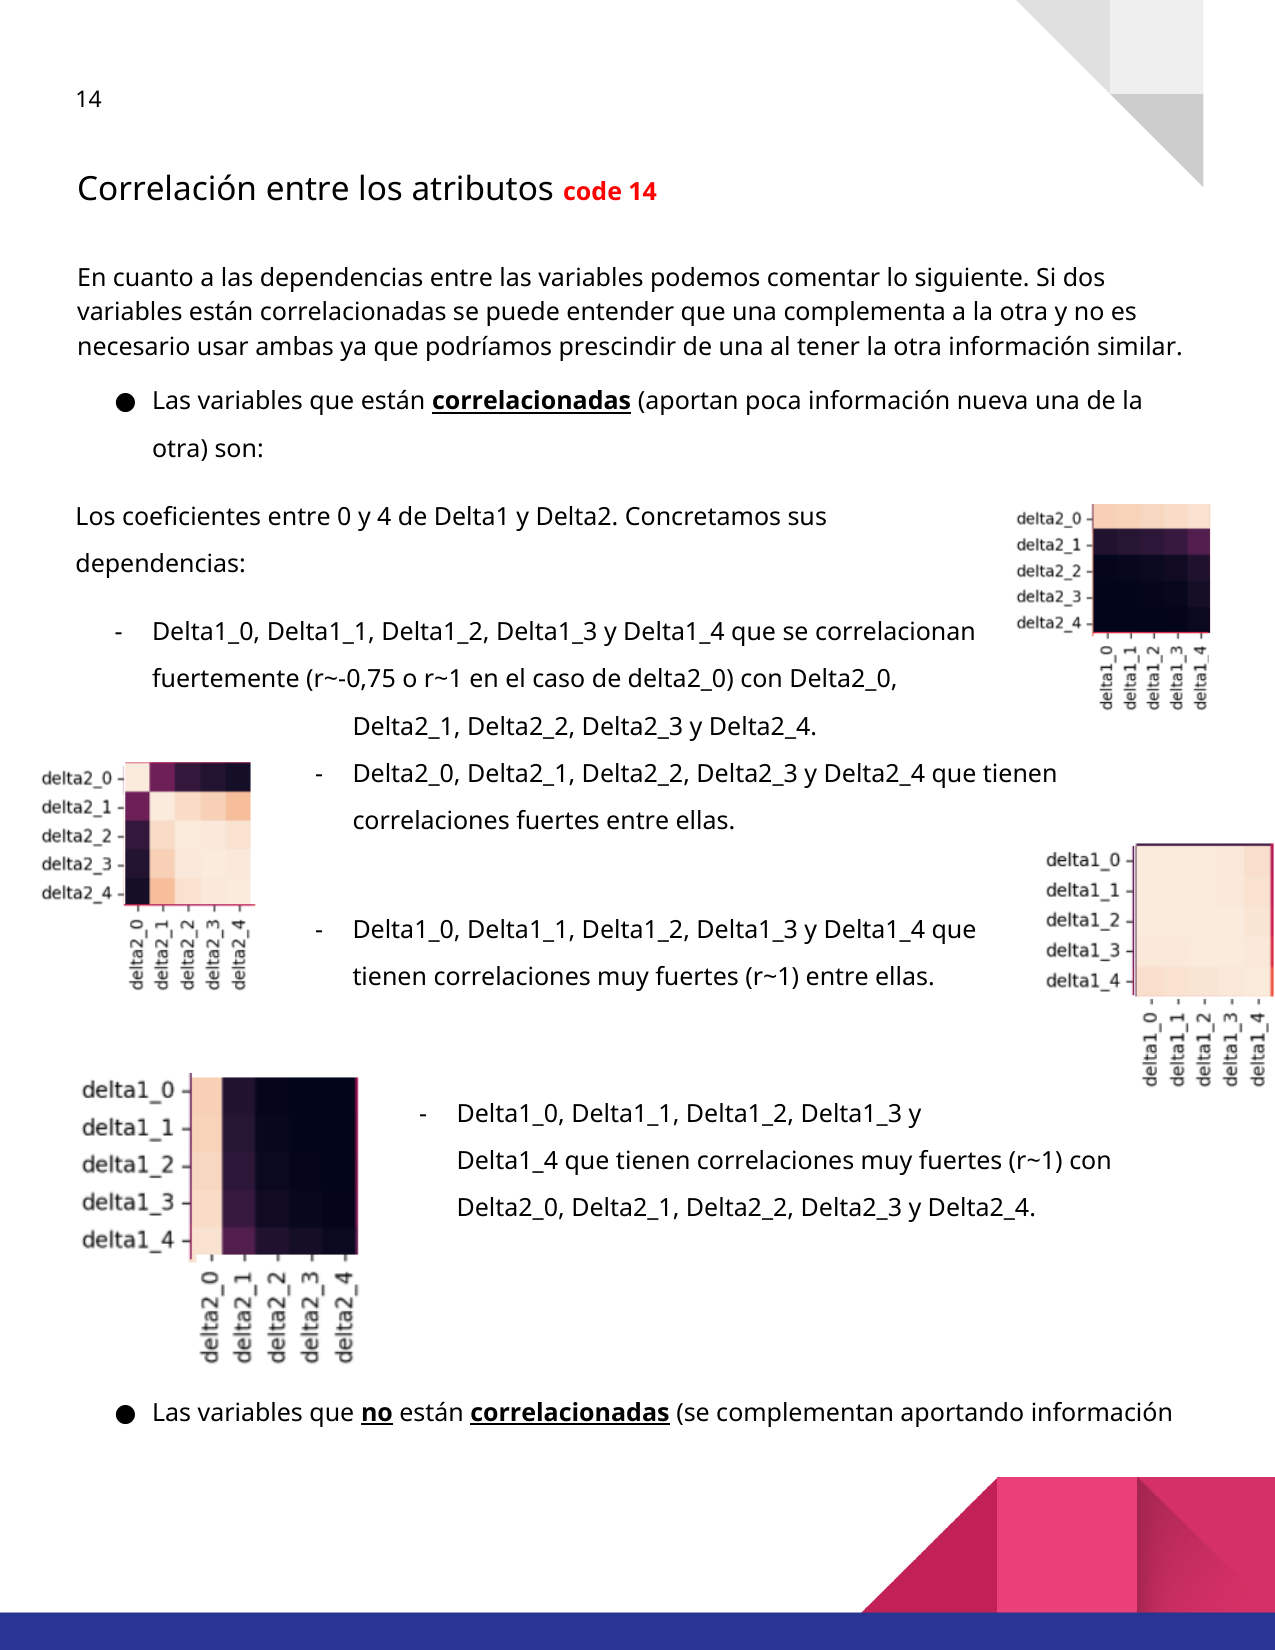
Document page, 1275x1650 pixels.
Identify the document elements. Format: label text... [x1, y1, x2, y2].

list Delta1_0, Delta1_1, Delta1_2, Delta1_3 y Delta1_4 que tienen correlaciones muy fuertes (r~1) entre ellas. [259, 912, 1035, 993]
picture [37, 755, 259, 997]
list Las variables que están correlacionadas (aportan poca información nueva una de la otra) son: [114, 383, 1198, 464]
list Delta1_0, Delta1_1, Delta1_2, Delta1_3 y Delta1_4 que se correlacionan fuertemente (r~-0,75 o r~1 en el caso de delta2_0) con Delta2_0, Delta2_1, Delta2_2, Delta2_3 y Delta2_4. [114, 614, 1198, 742]
picture [1008, 504, 1211, 714]
list Las variables que no están correlacionadas (se complementan aportando información [114, 1394, 1198, 1428]
text Los coeficientes entre 0 y 4 de Delta1 y Delta2. Concretamos sus dependencias: [75, 498, 1198, 580]
picture [1015, 0, 1204, 188]
picture [76, 1073, 363, 1371]
list Delta1_0, Delta1_1, Delta1_2, Delta1_3 y Delta1_4 que tienen correlaciones muy fuertes (r~1) con Delta2_0, Delta2_1, Delta2_2, Delta2_3 y Delta2_4. [363, 1095, 1198, 1224]
list Delta2_0, Delta2_1, Delta2_2, Delta2_3 y Delta2_4 que tienen correlaciones fuertes entre ellas. [259, 756, 1198, 837]
subtitle En cuanto a las dependencias entre las variables podemos comentar lo siguiente. Si dos variables están correlacionadas se puede entender que una complementa a la otra y no es necesario usar ambas ya que podríamos prescindir de una al tener la otra información similar. [77, 260, 1198, 362]
subtitle Correlación entre los atributos code 14 [77, 164, 1198, 210]
picture [0, 1475, 1275, 1650]
picture [1035, 837, 1275, 1094]
